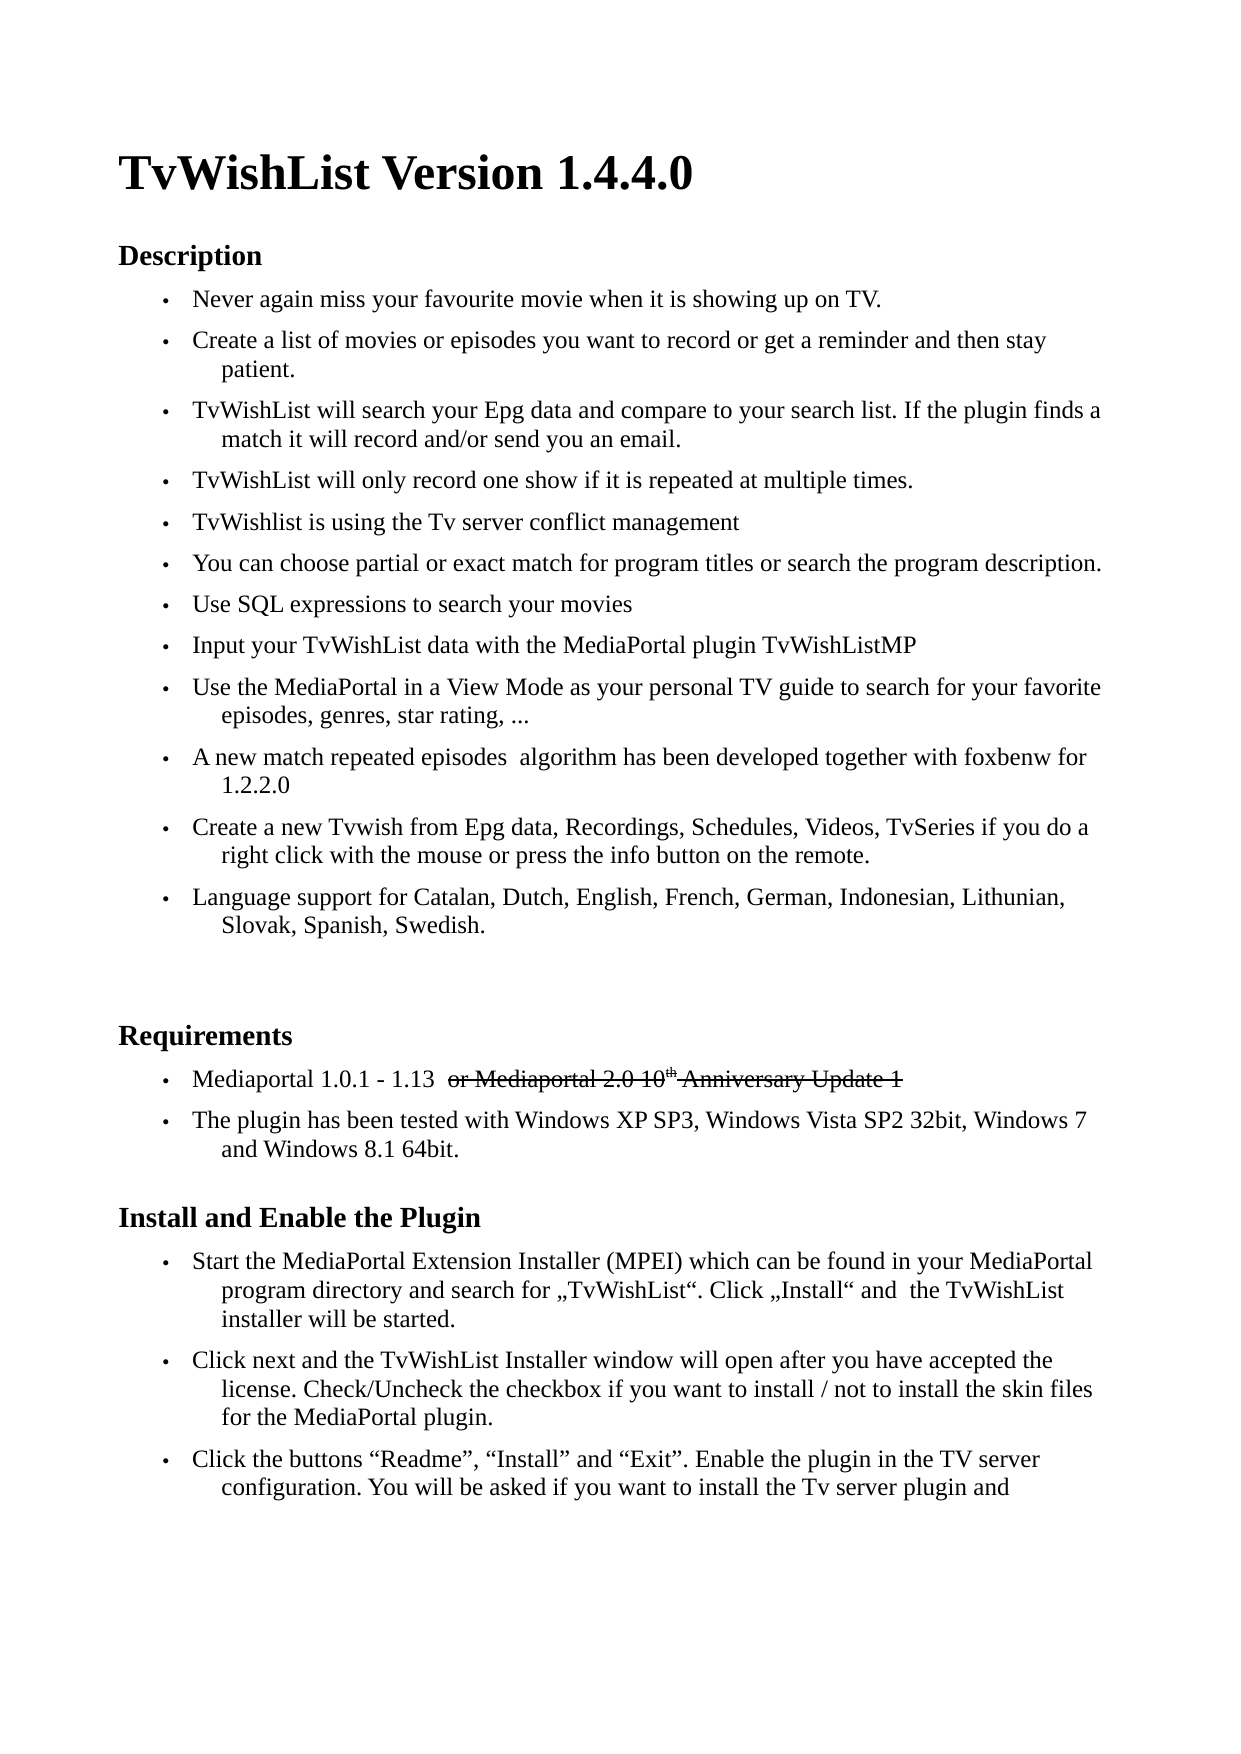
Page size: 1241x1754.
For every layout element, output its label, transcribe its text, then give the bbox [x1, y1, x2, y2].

list Click next and the TvWishList Installer window will open after you have accepted the license. Check/Uncheck the checkbox if you want to install / not to install the skin files for the MediaPortal plugin. [162, 1345, 1122, 1431]
list Never again miss your favourite movie when it is showing up on TV. [162, 284, 1122, 313]
list TvWishList will search your Epg data and compare to your search list. If the plugin finds a match it will record and/or send you an email. [162, 395, 1122, 453]
list Create a list of movies or episodes you want to record or get a reminder and then stay patient. [162, 325, 1122, 383]
list Click the buttons “Readme”, “Install” and “Exit”. Enable the plugin in the TV server configuration. You will be asked if you want to install the Tv server plugin and [162, 1444, 1122, 1501]
text Description [118, 238, 1122, 272]
list Language support for Catalan, Dutch, English, French, German, Indonesian, Lithunian, Slovak, Spanish, Swedish. [162, 882, 1122, 939]
text Install and Enable the Plugin [118, 1200, 1122, 1234]
list Use SQL expressions to search your movies [162, 589, 1122, 618]
text Requirements [118, 1018, 1122, 1051]
list The plugin has been tested with Windows XP SP3, Windows Vista SP2 32bit, Windows 7 and Windows 8.1 64bit. [162, 1105, 1122, 1163]
text TvWishList Version 1.4.4.0 [118, 143, 1122, 201]
list You can choose partial or exact match for program titles or search the program description. [162, 548, 1122, 577]
list Create a new Tvwish from Epg data, Recordings, Schedules, Videos, TvSeries if you do a right click with the mouse or press the info button on the remote. [162, 812, 1122, 869]
list A new match repeated episodes algorithm has been developed together with foxbenw for 1.2.2.0 [162, 742, 1122, 799]
list Start the MediaPortal Extension Installer (MPEI) which can be found in your MediaPortal program directory and search for „TvWishList“. Click „Install“ and the TvWishList installer will be started. [162, 1246, 1122, 1332]
list TvWishlist is using the Tv server conflict management [162, 507, 1122, 535]
list Mediaportal 1.0.1 - 1.13 or Mediaportal 2.0 10th Anniversary Update 1 [162, 1064, 1122, 1093]
list Input your TvWishList data with the MediaPortal plugin TvWishListMP [162, 630, 1122, 659]
list TvWishList will only record one show if it is repeated at multiple times. [162, 465, 1122, 494]
list Use the MediaPortal in a View Mode as your personal TV guide to search for your favorite episodes, genres, star rating, ... [162, 672, 1122, 729]
